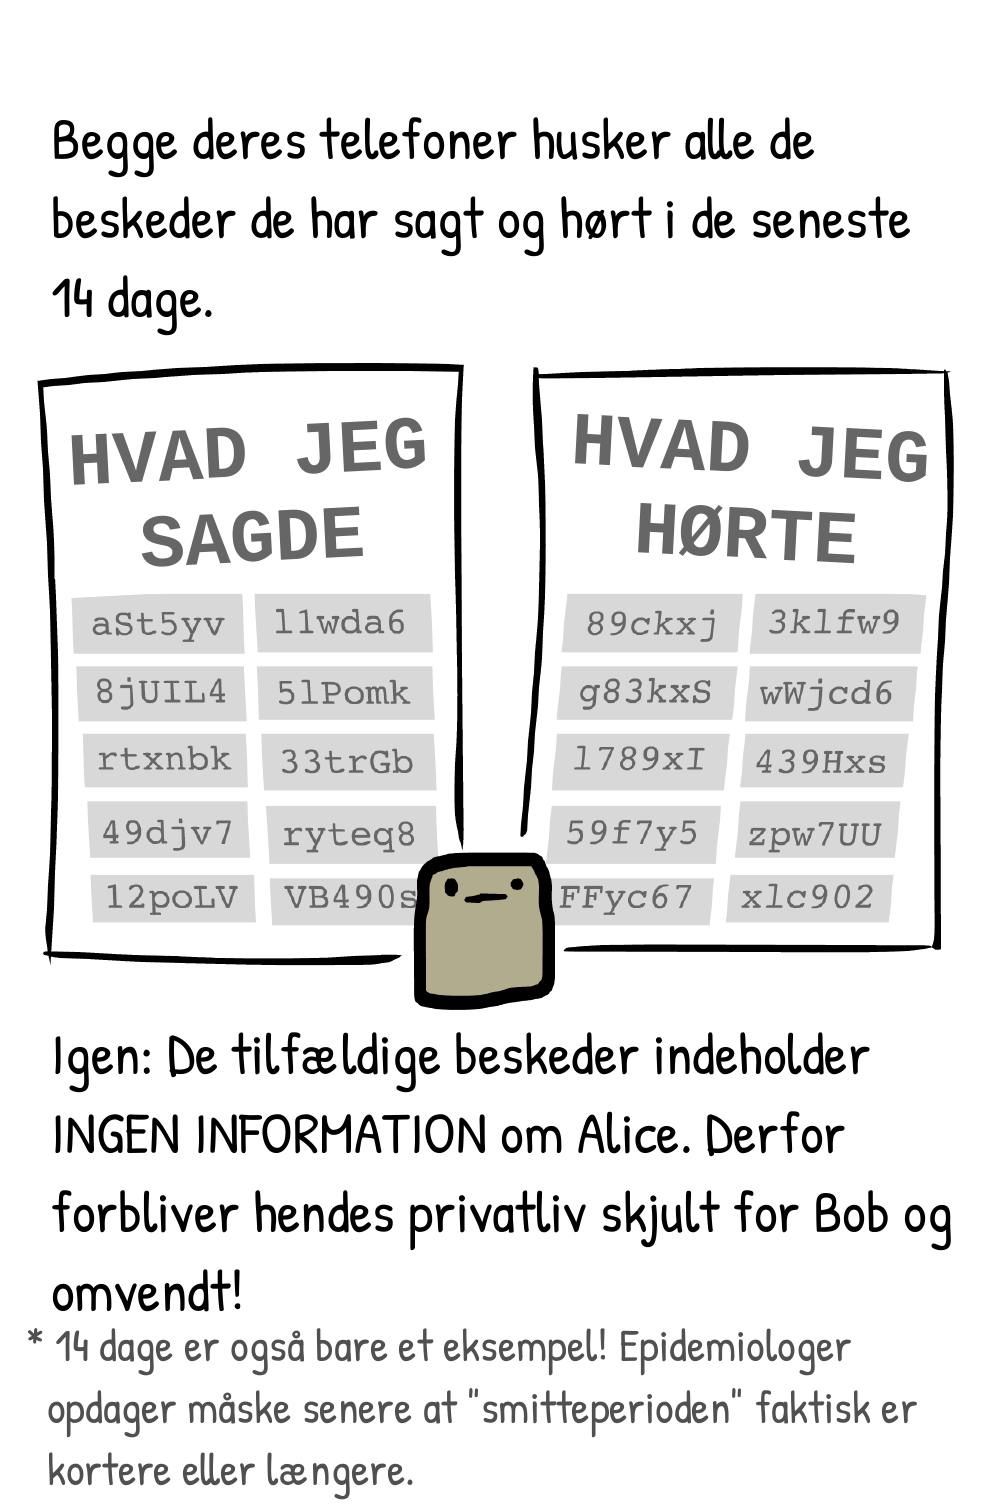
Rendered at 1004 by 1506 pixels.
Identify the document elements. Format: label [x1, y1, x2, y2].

picture [0, 0, 1004, 1313]
